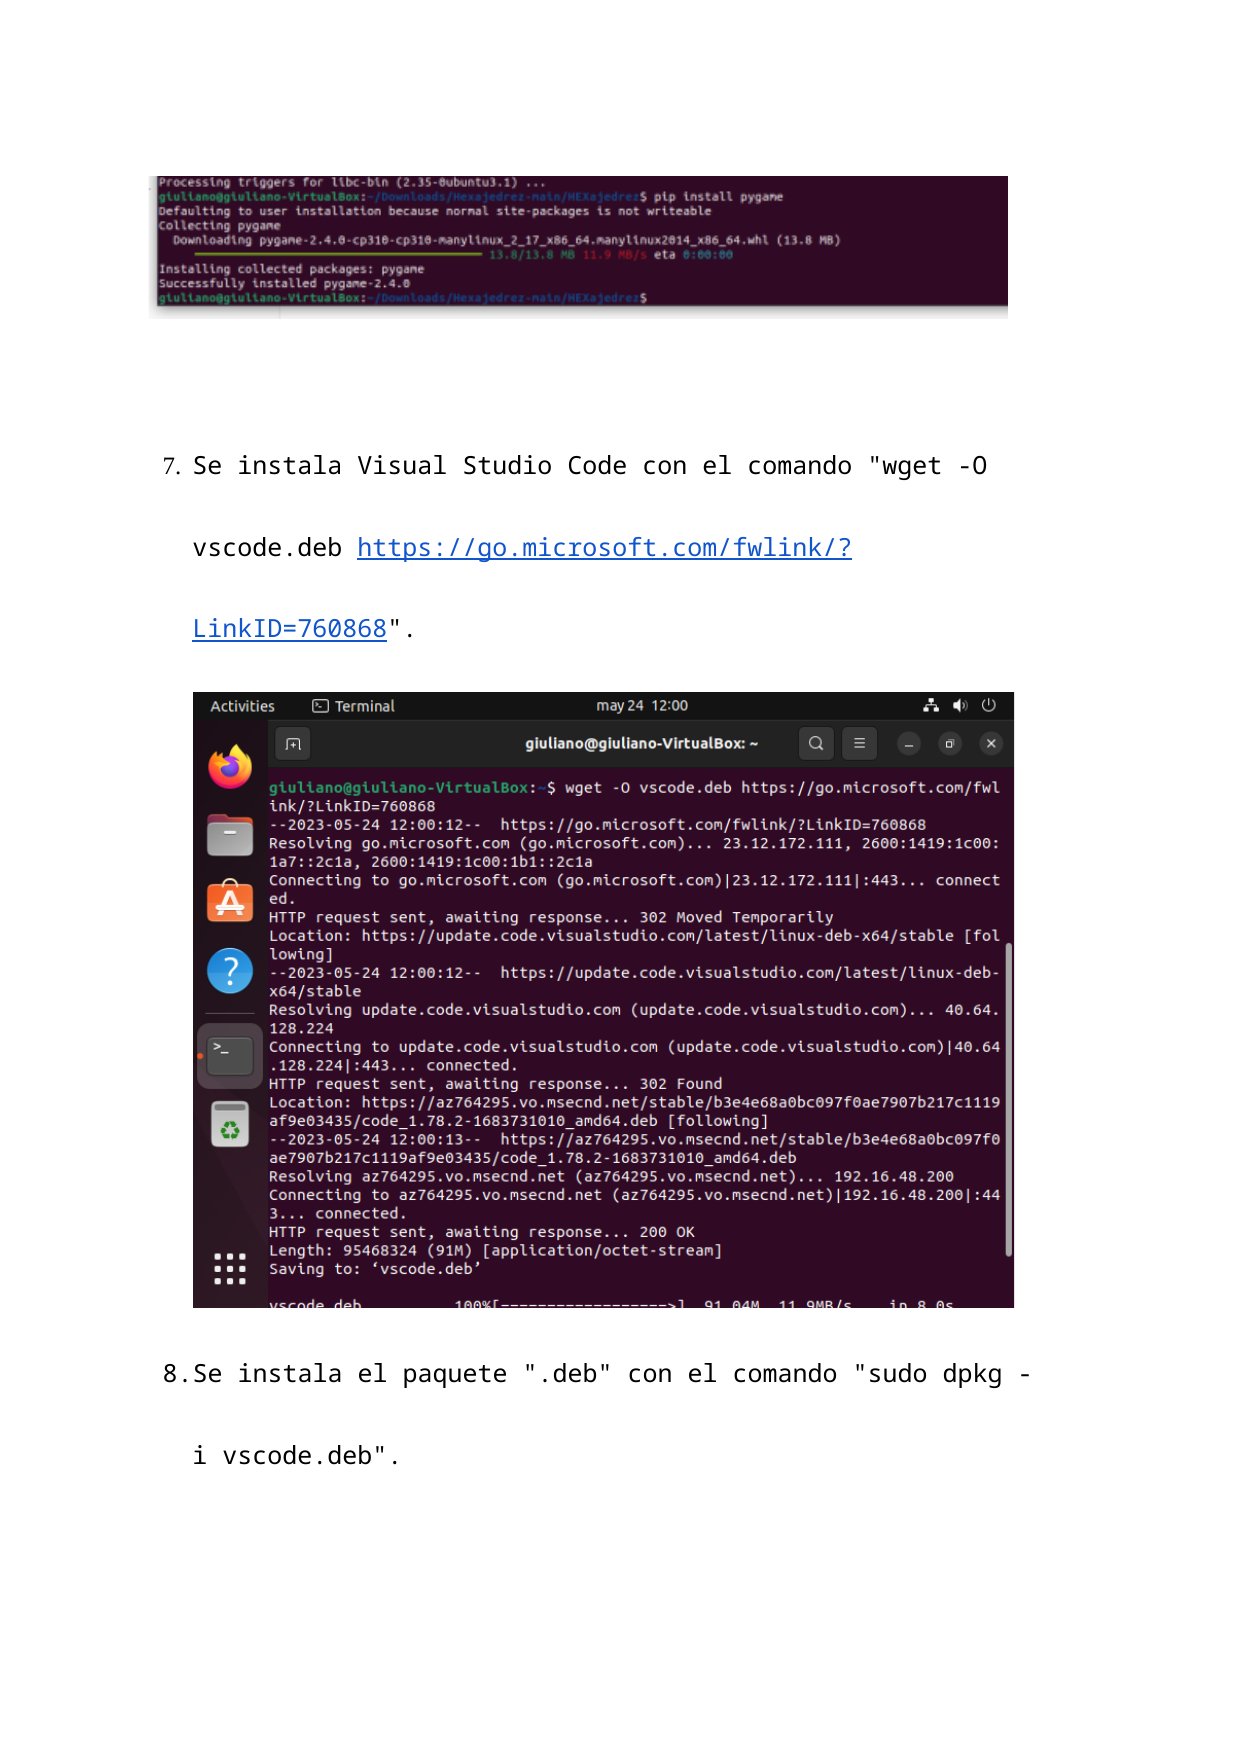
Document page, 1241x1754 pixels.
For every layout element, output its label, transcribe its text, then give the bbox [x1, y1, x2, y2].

picture [148, 176, 1008, 319]
list Se instala el paquete ".deb" con el comando "sudo dpkg -i vscode.deb". [162, 1356, 1038, 1471]
picture [193, 692, 1015, 1308]
list Se instala Visual Studio Code con el comando "wget -O vscode.deb https://go.microsoft.com/fwlink/?LinkID=760868". [162, 448, 1038, 645]
